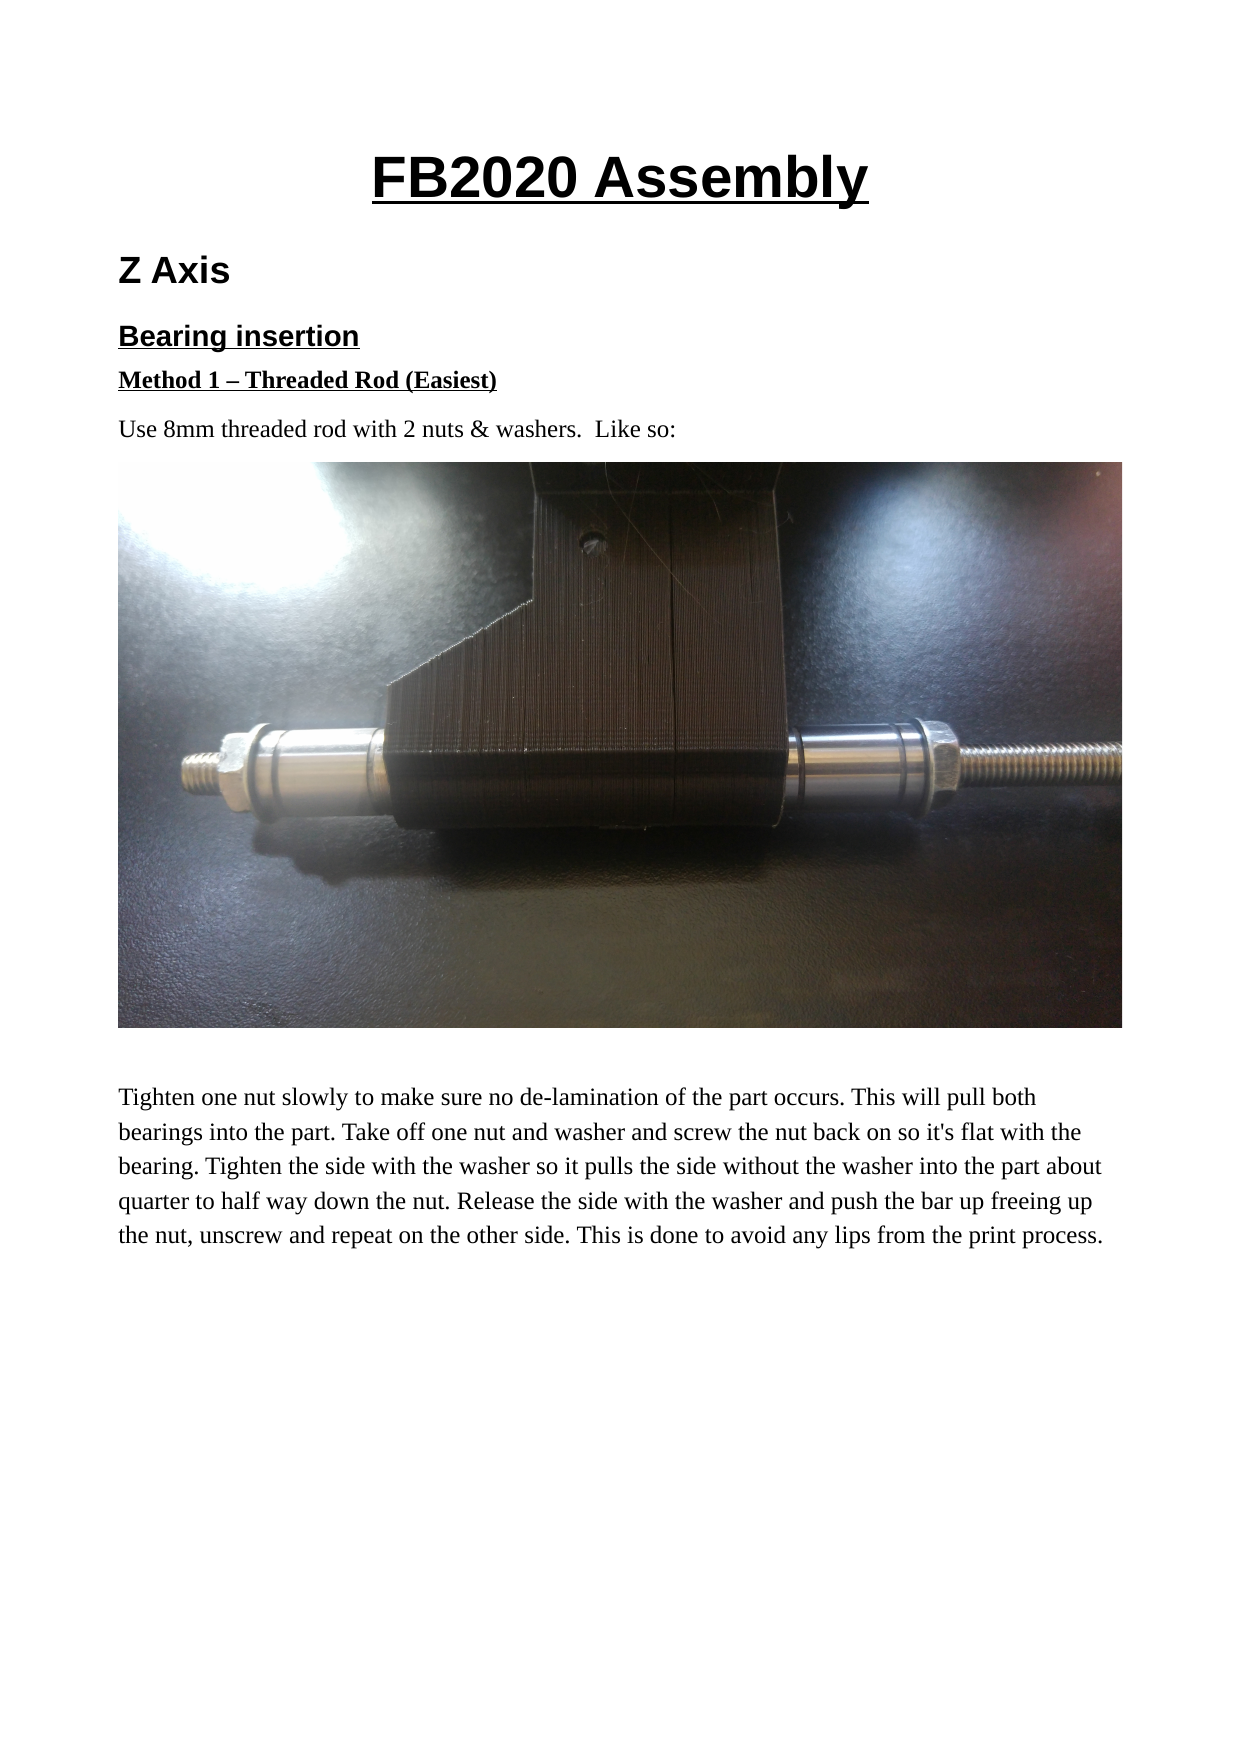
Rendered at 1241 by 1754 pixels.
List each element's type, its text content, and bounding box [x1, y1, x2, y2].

text Tighten one nut slowly to make sure no de-lamination of the part occurs. This will pull both bearings into the part. Take off one nut and washer and screw the nut back on so it's flat with the bearing. Tighten the side with the washer so it pulls the side without the washer into the part about quarter to half way down the nut. Release the side with the washer and push the bar up freeing up the nut, unscrew and repeat on the other side. This is done to avoid any lips from the print process. [118, 1082, 1122, 1249]
picture [118, 462, 1123, 1028]
subtitle Z Axis [118, 248, 1122, 291]
text Method 1 – Threaded Rod (Easiest) [118, 365, 1122, 393]
subtitle Bearing insertion [118, 318, 1122, 352]
title FB2020 Assembly [118, 143, 1122, 210]
text Use 8mm threaded rod with 2 nuts & washers. Like so: [118, 414, 1122, 442]
